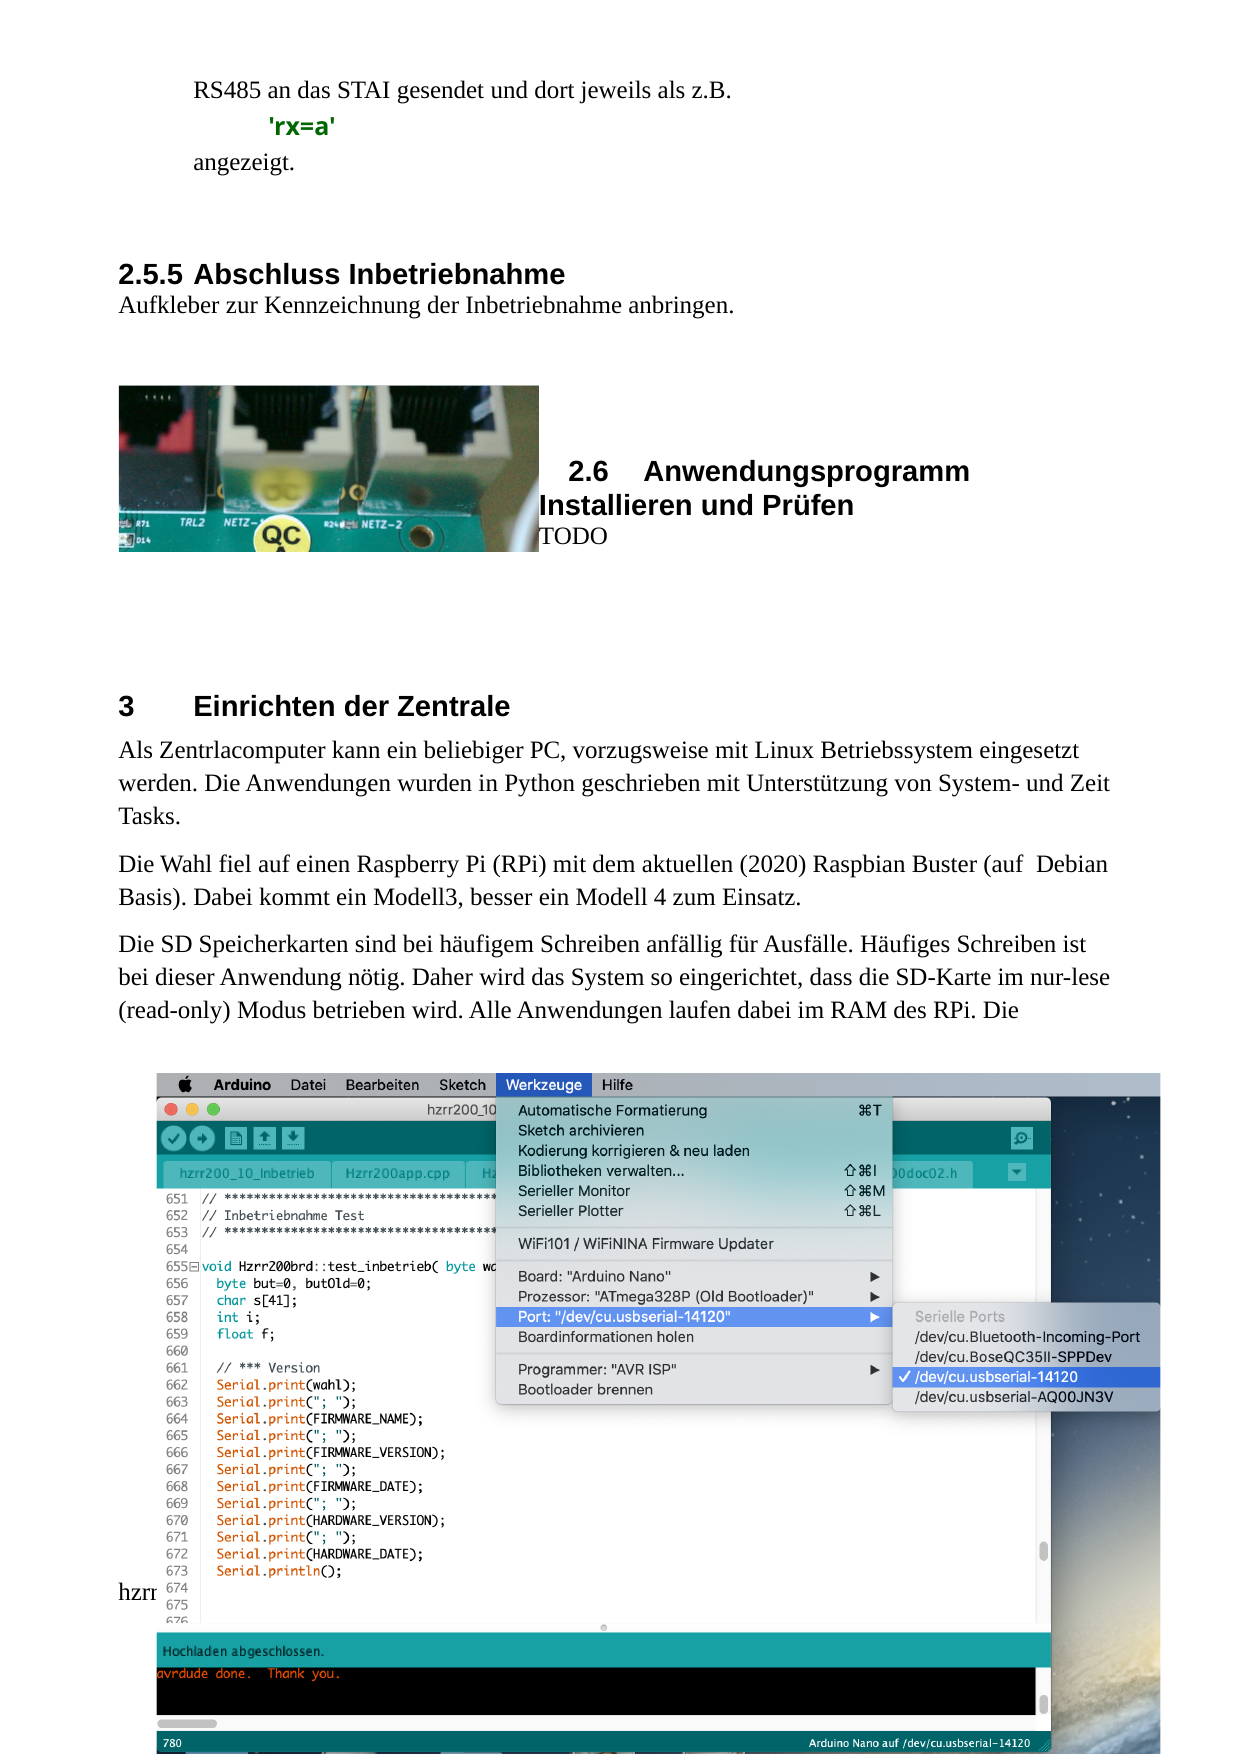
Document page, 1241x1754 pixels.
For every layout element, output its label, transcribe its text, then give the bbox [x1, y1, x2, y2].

text [119, 350, 539, 362]
text Die Wahl fiel auf einen Raspberry Pi (RPi) mit dem aktuellen (2020) Raspbian Buster (auf Debian Basis). Dabei kommt ein Modell3, besser ein Modell 4 zum Einsatz. [118, 849, 1122, 911]
subtitle Einrichten der Zentrale [118, 689, 1122, 723]
text TODO [539, 521, 1122, 550]
text Die SD Speicherkarten sind bei häufigem Schreiben anfällig für Ausfälle. Häufiges Schreiben ist bei dieser Anwendung nötig. Daher wird das System so eingerichtet, dass die SD-Karte im nur-lese (read-only) Modus betrieben wird. Alle Anwendungen laufen dabei im RAM des RPi. Die [118, 929, 1122, 1024]
text Bild 50: Kennzeichen der erfolgreichen Inbetriebnahme [119, 362, 539, 385]
subtitle Abschluss Inbetriebnahme [118, 257, 1122, 291]
text Als Zentrlacomputer kann ein beliebiger PC, vorzugsweise mit Linux Betriebssystem eingesetzt werden. Die Anwendungen wurden in Python geschrieben mit Unterstützung von System- und Zeit Tasks. [118, 735, 1122, 830]
subtitle Anwendungsprogramm Installieren und Prüfen [539, 454, 1122, 521]
list RS485 an das STAI gesendet und dort jeweils als z.B. 'rx=a' angezeigt. [156, 75, 1122, 176]
text Aufkleber zur Kennzeichnung der Inbetriebnahme anbringen. [118, 291, 1122, 319]
